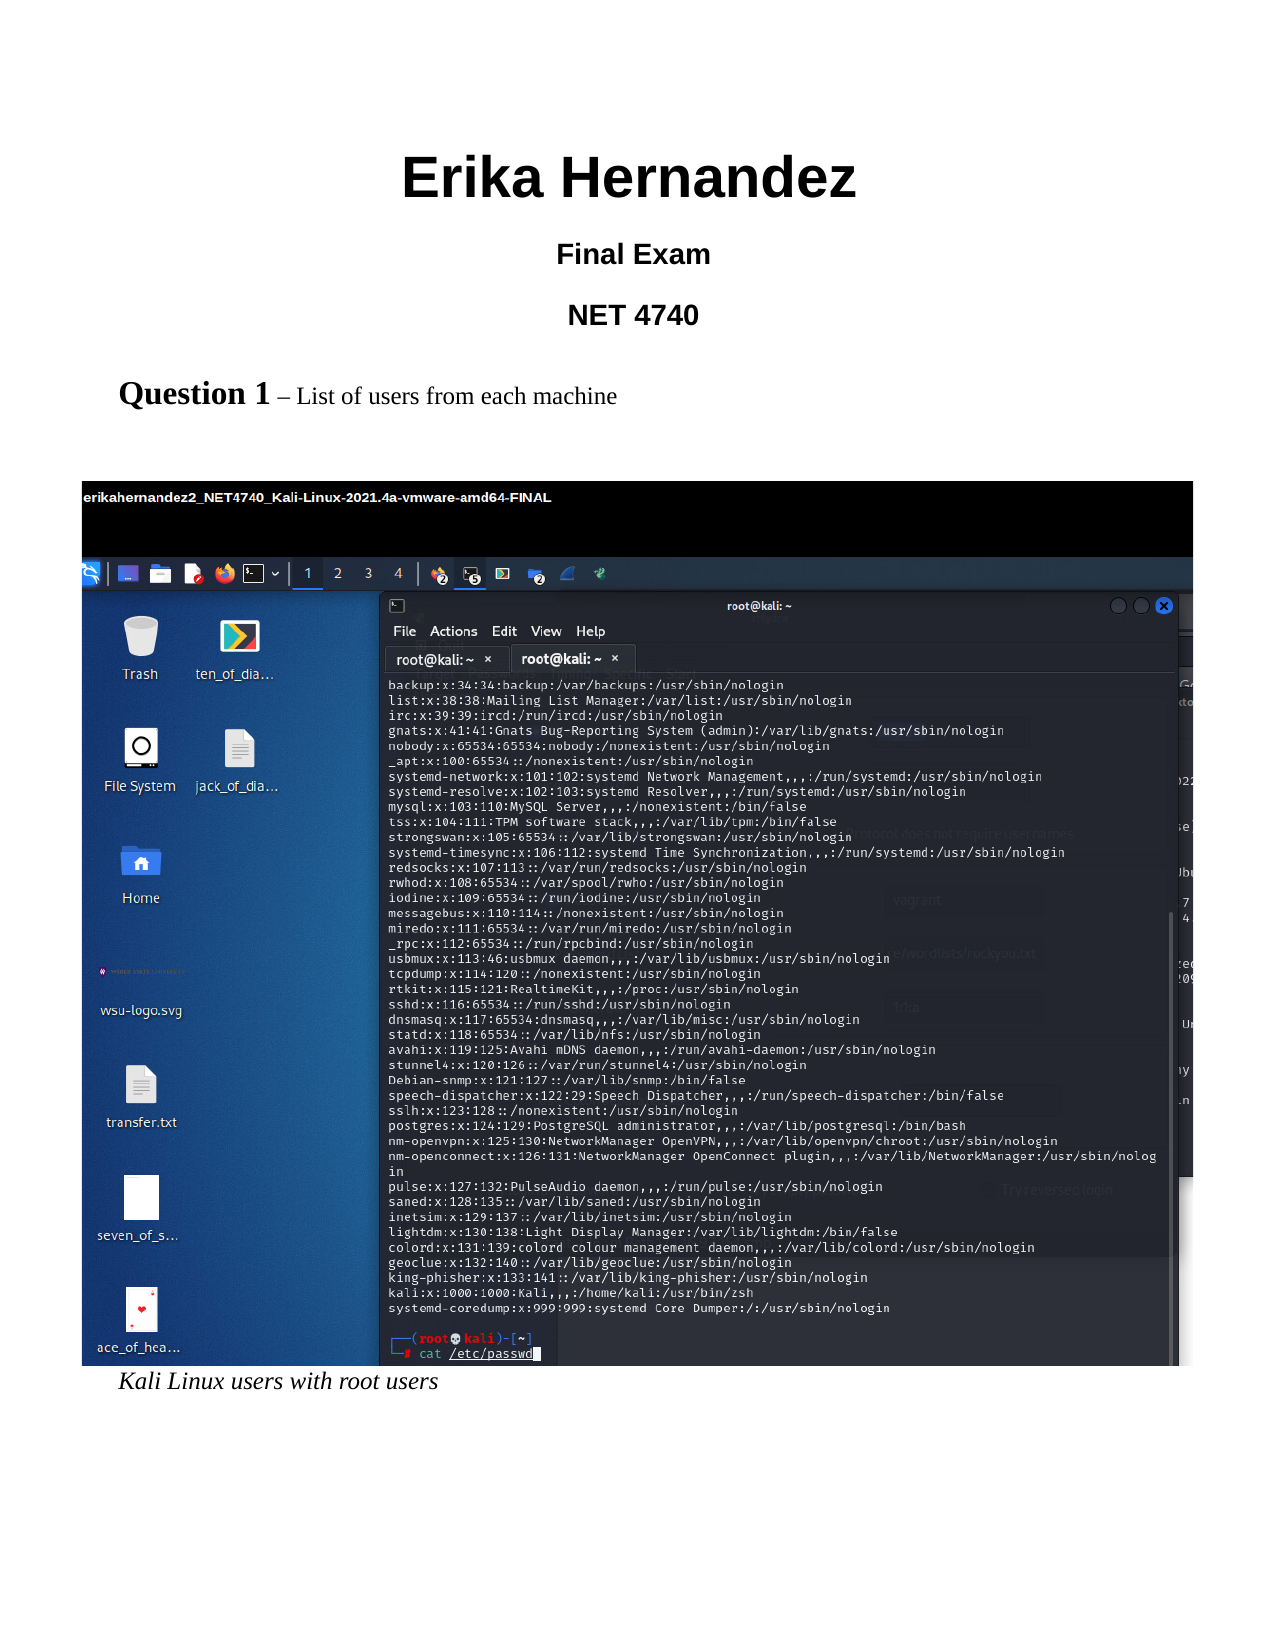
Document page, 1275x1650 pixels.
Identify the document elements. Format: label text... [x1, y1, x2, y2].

text Question 1 – List of users from each machine [118, 373, 1157, 411]
picture [81, 481, 1194, 1366]
subtitle NET 4740 [118, 298, 1157, 332]
title Erika Hernandez [118, 143, 1157, 210]
subtitle Final Exam [118, 237, 1157, 271]
text Kali Linux users with root users [118, 1366, 1157, 1394]
